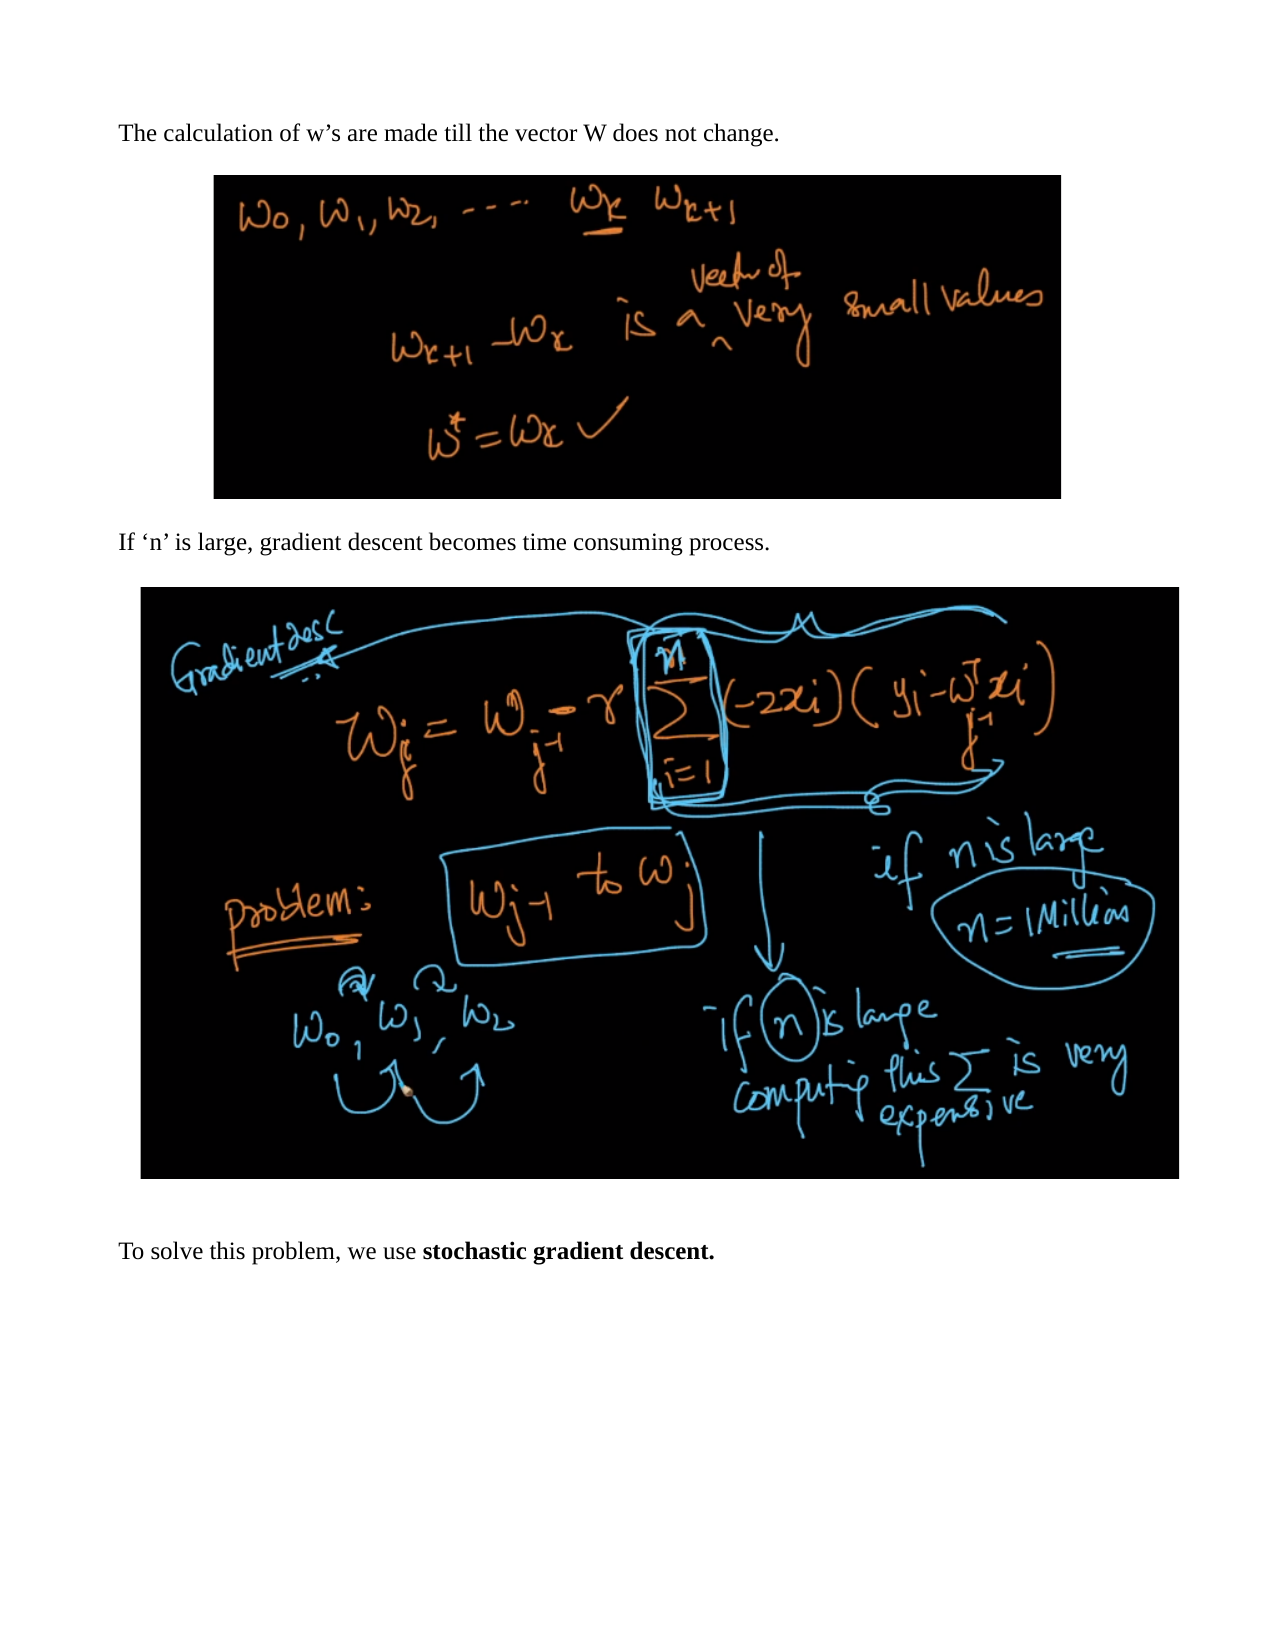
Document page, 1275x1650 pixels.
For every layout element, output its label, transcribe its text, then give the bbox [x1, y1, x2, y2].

picture [140, 587, 1180, 1179]
text To solve this problem, we use stochastic gradient descent. [118, 1236, 1157, 1264]
text The calculation of w’s are made till the vector W does not change. [118, 118, 1157, 147]
picture [213, 175, 1062, 499]
text If ‘n’ is large, gradient descent becomes time consuming process. [118, 527, 1157, 556]
